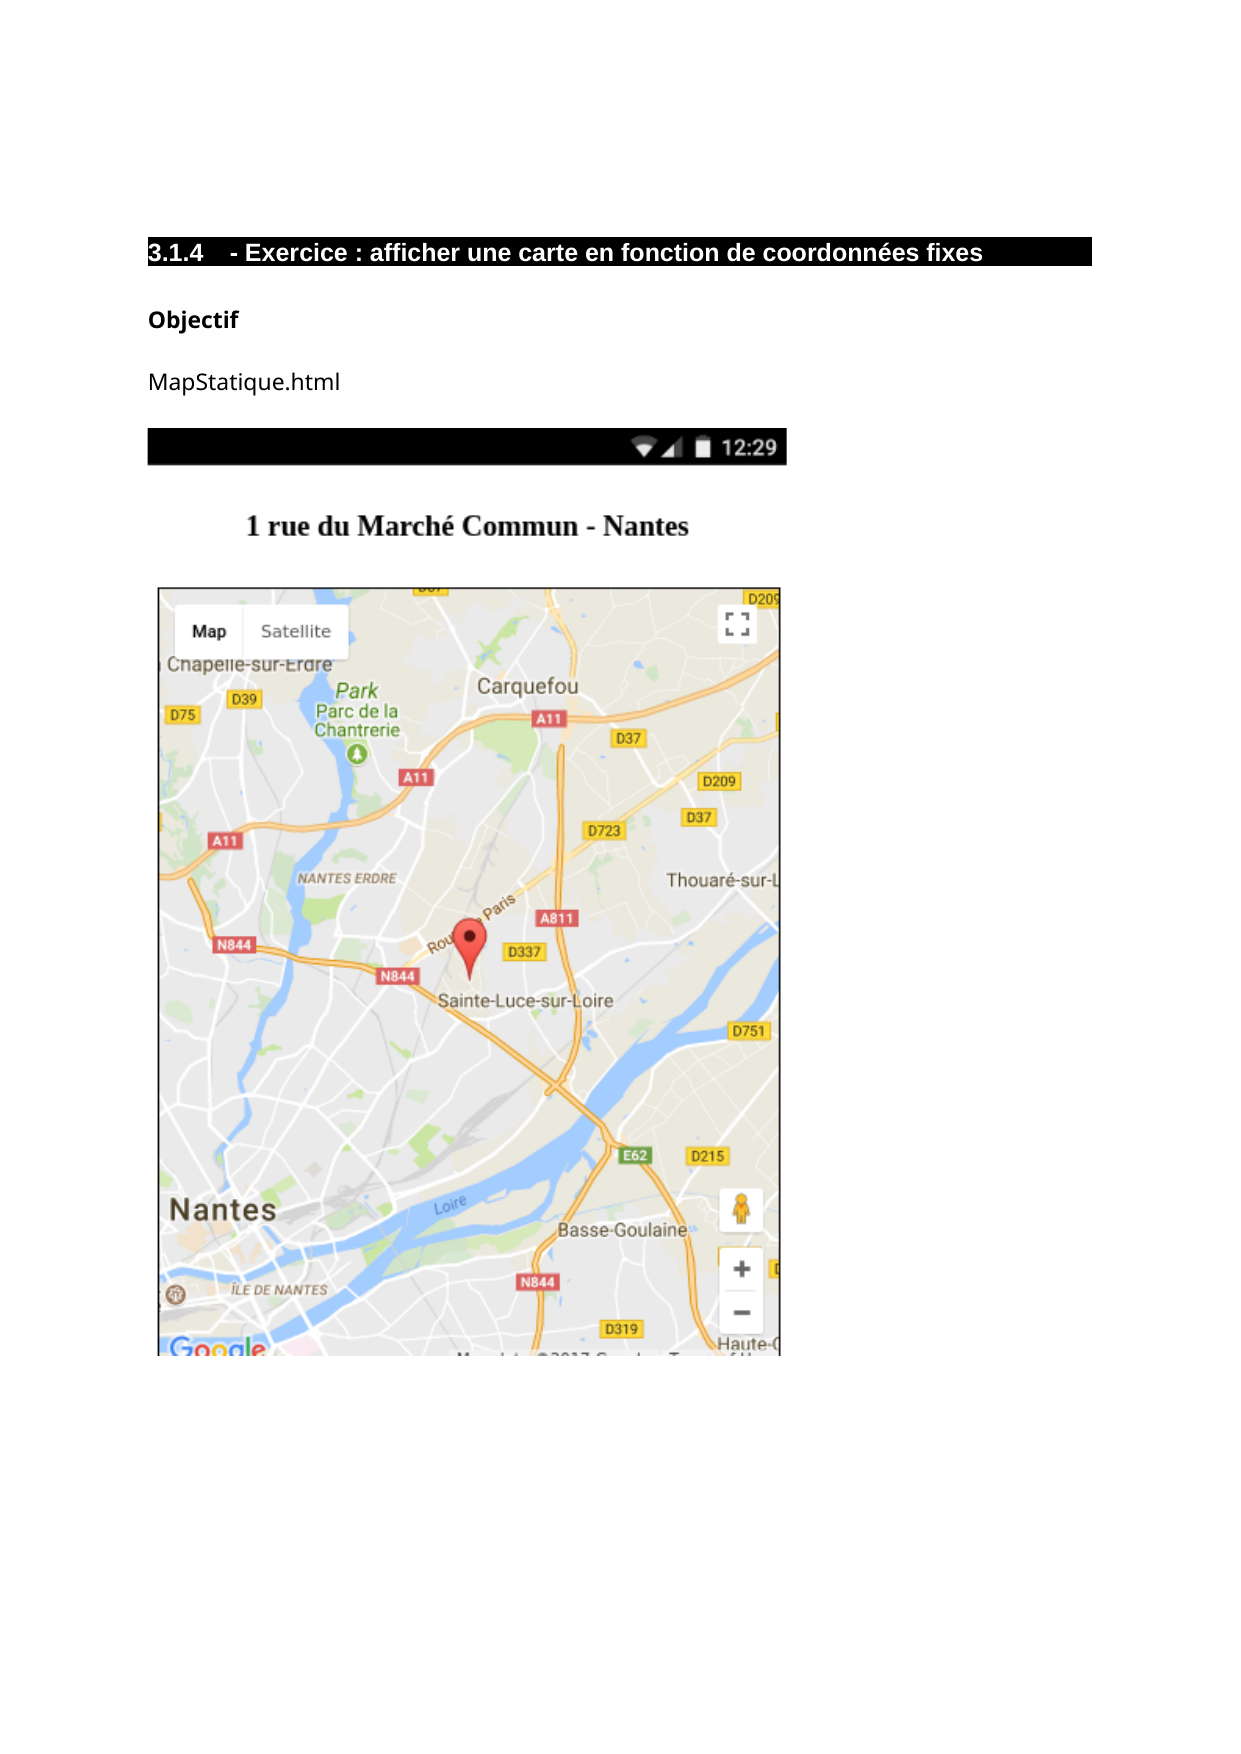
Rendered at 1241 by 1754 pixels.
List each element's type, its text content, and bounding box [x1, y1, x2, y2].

text MapStatique.html [148, 366, 1092, 397]
text Objectif [148, 304, 1092, 335]
subtitle - Exercice : afficher une carte en fonction de coordonnées fixes [148, 237, 1092, 266]
picture [147, 428, 787, 1356]
